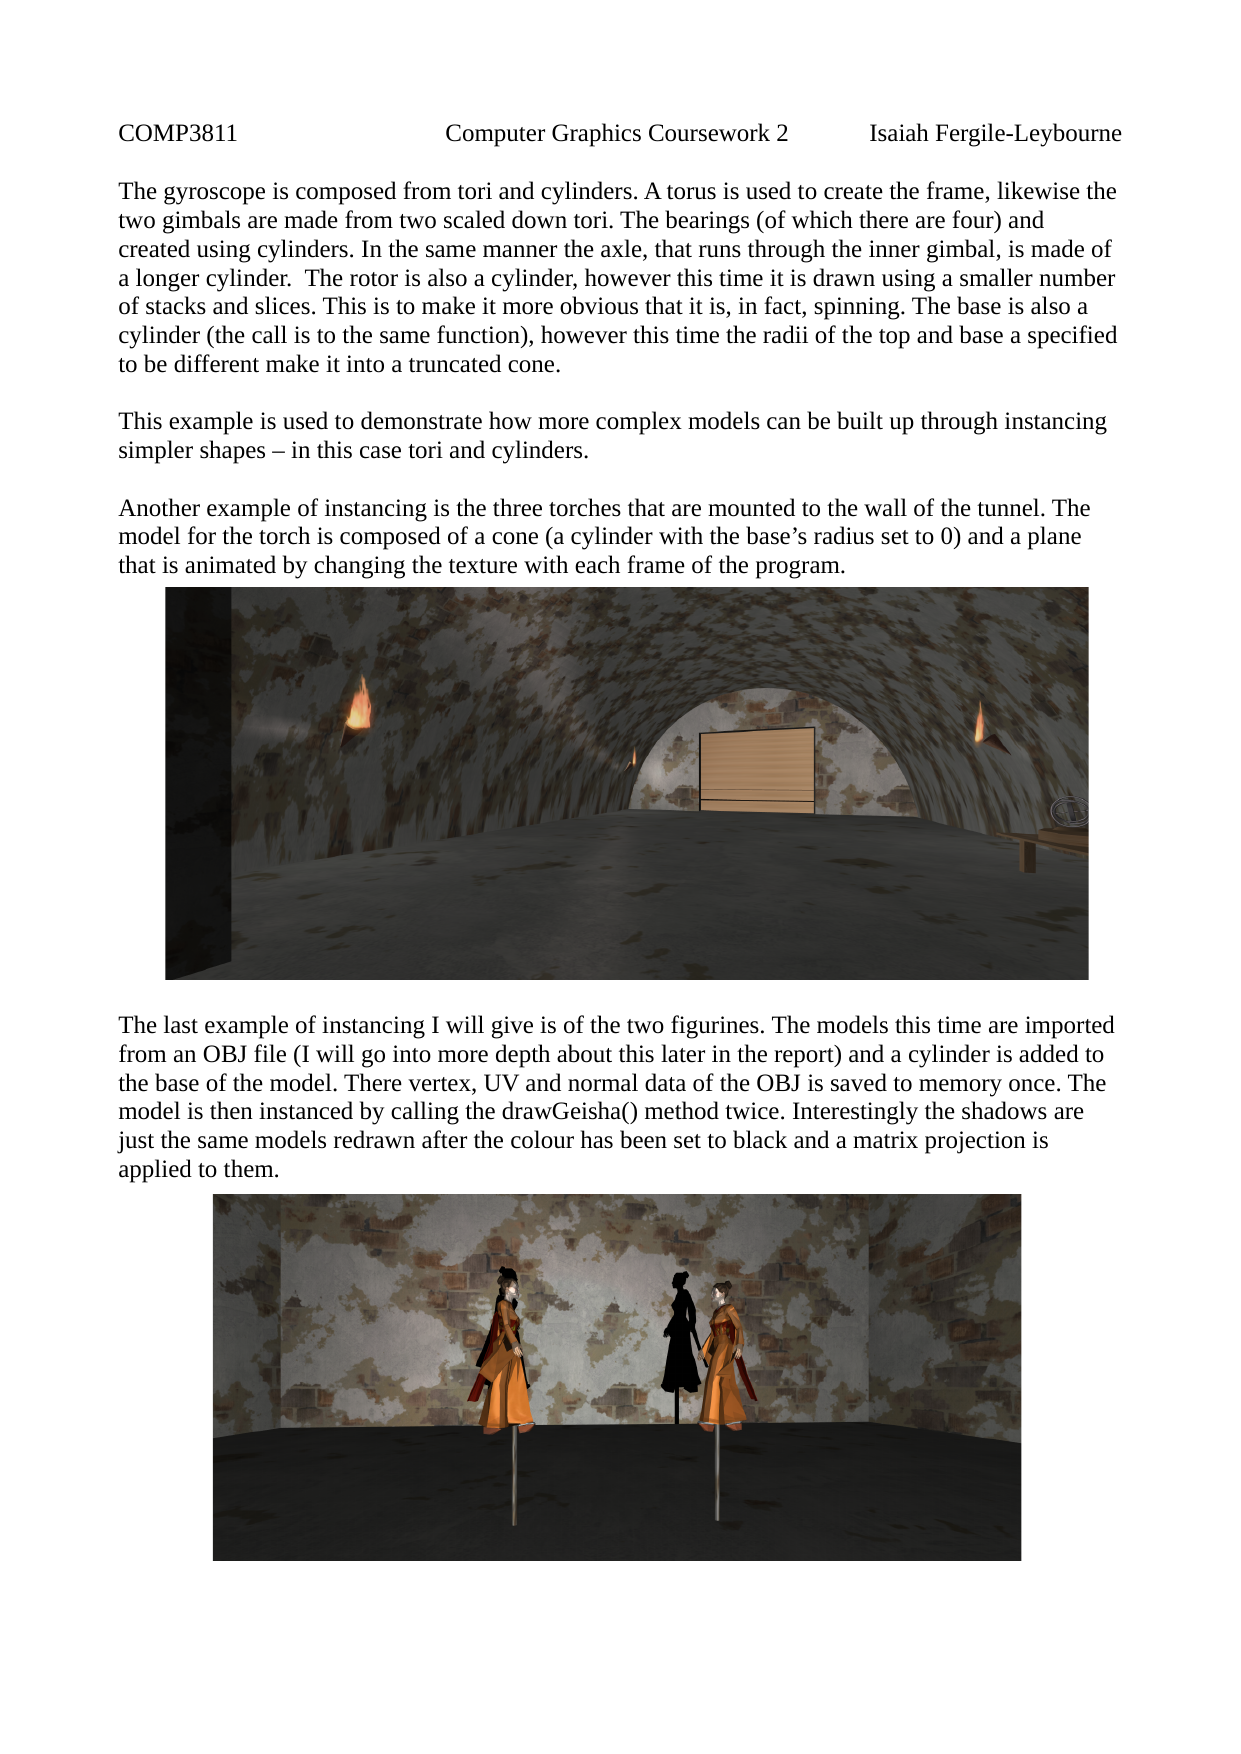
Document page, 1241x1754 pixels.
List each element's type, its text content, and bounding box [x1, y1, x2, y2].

text The last example of instancing I will give is of the two figurines. The models this time are imported from an OBJ file (I will go into more depth about this later in the report) and a cylinder is added to the base of the model. There vertex, UV and normal data of the OBJ is saved to memory once. The model is then instanced by calling the drawGeisha() method twice. Interestingly the shadows are just the same models redrawn after the colour has been set to black and a matrix projection is applied to them. [118, 1010, 1122, 1183]
text The gyroscope is composed from tori and cylinders. A torus is used to create the frame, likewise the two gimbals are made from two scaled down tori. The bearings (of which there are four) and created using cylinders. In the same manner the axle, that runs through the inner gimbal, is made of a longer cylinder. The rotor is also a cylinder, however this time it is drawn using a smaller number of stacks and slices. This is to make it more obvious that it is, in fact, spinning. The base is also a cylinder (the call is to the same function), however this time the radii of the top and base a specified to be different make it into a truncated cone. [118, 176, 1122, 378]
text This example is used to demonstrate how more complex models can be built up through instancing simpler shapes – in this case tori and cylinders. [118, 406, 1122, 464]
picture [165, 587, 1089, 980]
picture [212, 1194, 1022, 1561]
text Another example of instancing is the three torches that are mounted to the wall of the tunnel. The model for the torch is composed of a cone (a cylinder with the base’s radius set to 0) and a plane that is animated by changing the texture with each frame of the program. [118, 493, 1122, 579]
